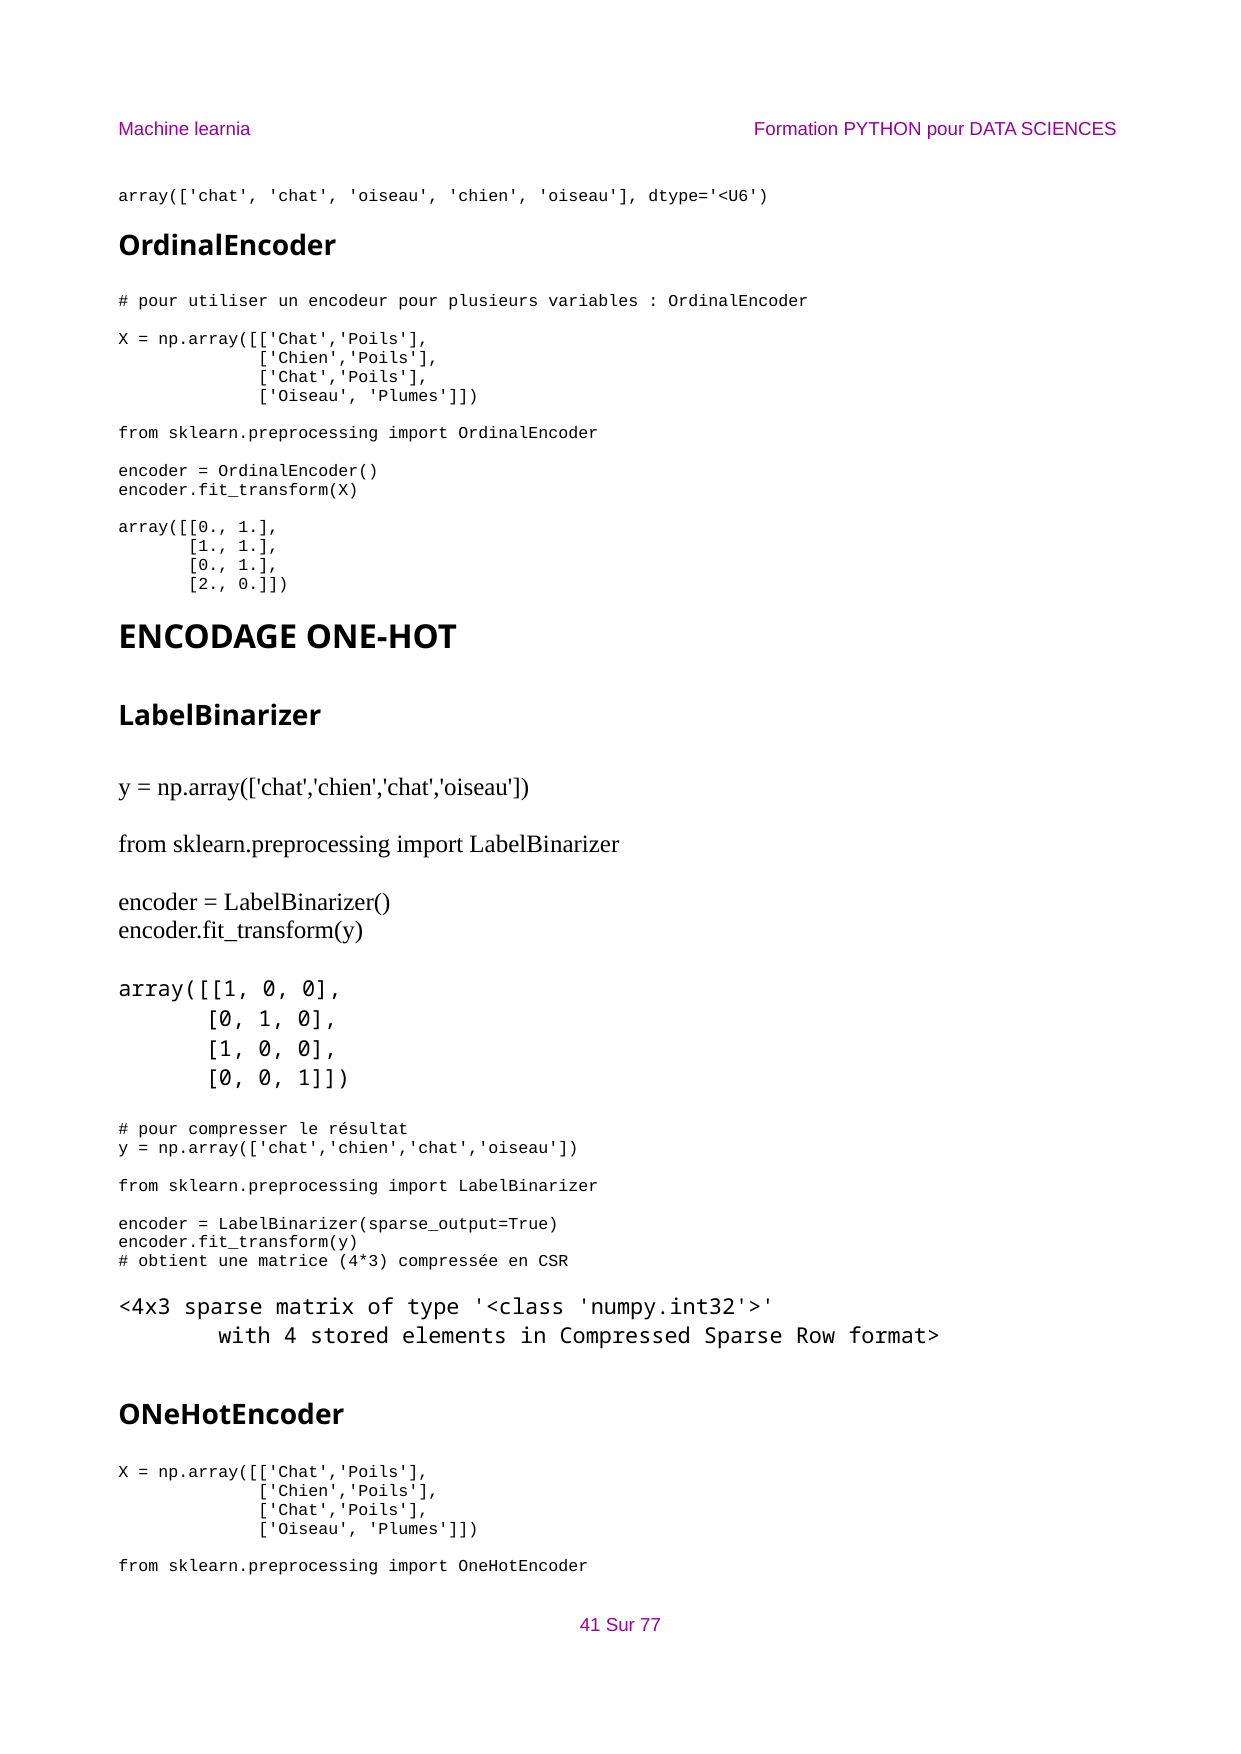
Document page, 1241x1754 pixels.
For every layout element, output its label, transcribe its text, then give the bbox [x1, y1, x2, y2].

text encoder = LabelBinarizer(sparse_output=True) [118, 1215, 1122, 1234]
text [0, 1, 0], [118, 1003, 1122, 1033]
text [1, 0, 0], [118, 1033, 1122, 1062]
text # pour utiliser un encodeur pour plusieurs variables : OrdinalEncoder [118, 293, 1122, 312]
text # pour compresser le résultat [118, 1121, 1122, 1140]
text <4x3 sparse matrix of type '<class 'numpy.int32'>' [118, 1291, 1122, 1320]
subtitle OrdinalEncoder [118, 226, 1122, 264]
text ['Oiseau', 'Plumes']]) [118, 1520, 1122, 1539]
text array([[1, 0, 0], [118, 973, 1122, 1003]
subtitle ONeHotEncoder [118, 1394, 1122, 1432]
text ['Chat','Poils'], [118, 368, 1122, 387]
text y = np.array(['chat','chien','chat','oiseau']) [118, 772, 1122, 801]
text encoder.fit_transform(y) [118, 916, 1122, 944]
text ['Chien','Poils'], [118, 1483, 1122, 1501]
subtitle ENCODAGE ONE-HOT [118, 613, 1122, 658]
text [0., 1.], [118, 557, 1122, 576]
text encoder.fit_transform(X) [118, 481, 1122, 500]
text from sklearn.preprocessing import OrdinalEncoder [118, 425, 1122, 444]
text # obtient une matrice (4*3) compressée en CSR [118, 1253, 1122, 1272]
text encoder = LabelBinarizer() [118, 887, 1122, 916]
text ['Oiseau', 'Plumes']]) [118, 387, 1122, 406]
text X = np.array([['Chat','Poils'], [118, 331, 1122, 349]
text from sklearn.preprocessing import LabelBinarizer [118, 1177, 1122, 1196]
text [2., 0.]]) [118, 576, 1122, 594]
text with 4 stored elements in Compressed Sparse Row format> [118, 1320, 1122, 1350]
text from sklearn.preprocessing import LabelBinarizer [118, 829, 1122, 858]
text X = np.array([['Chat','Poils'], [118, 1464, 1122, 1483]
text encoder.fit_transform(y) [118, 1234, 1122, 1253]
text from sklearn.preprocessing import OneHotEncoder [118, 1558, 1122, 1577]
text ['Chat','Poils'], [118, 1501, 1122, 1520]
text [1., 1.], [118, 538, 1122, 557]
subtitle LabelBinarizer [118, 696, 1122, 734]
text ['Chien','Poils'], [118, 349, 1122, 368]
text encoder = OrdinalEncoder() [118, 462, 1122, 481]
text y = np.array(['chat','chien','chat','oiseau']) [118, 1140, 1122, 1159]
text array([[0., 1.], [118, 519, 1122, 538]
text array(['chat', 'chat', 'oiseau', 'chien', 'oiseau'], dtype='<U6') [118, 188, 1122, 207]
text [0, 0, 1]]) [118, 1062, 1122, 1092]
